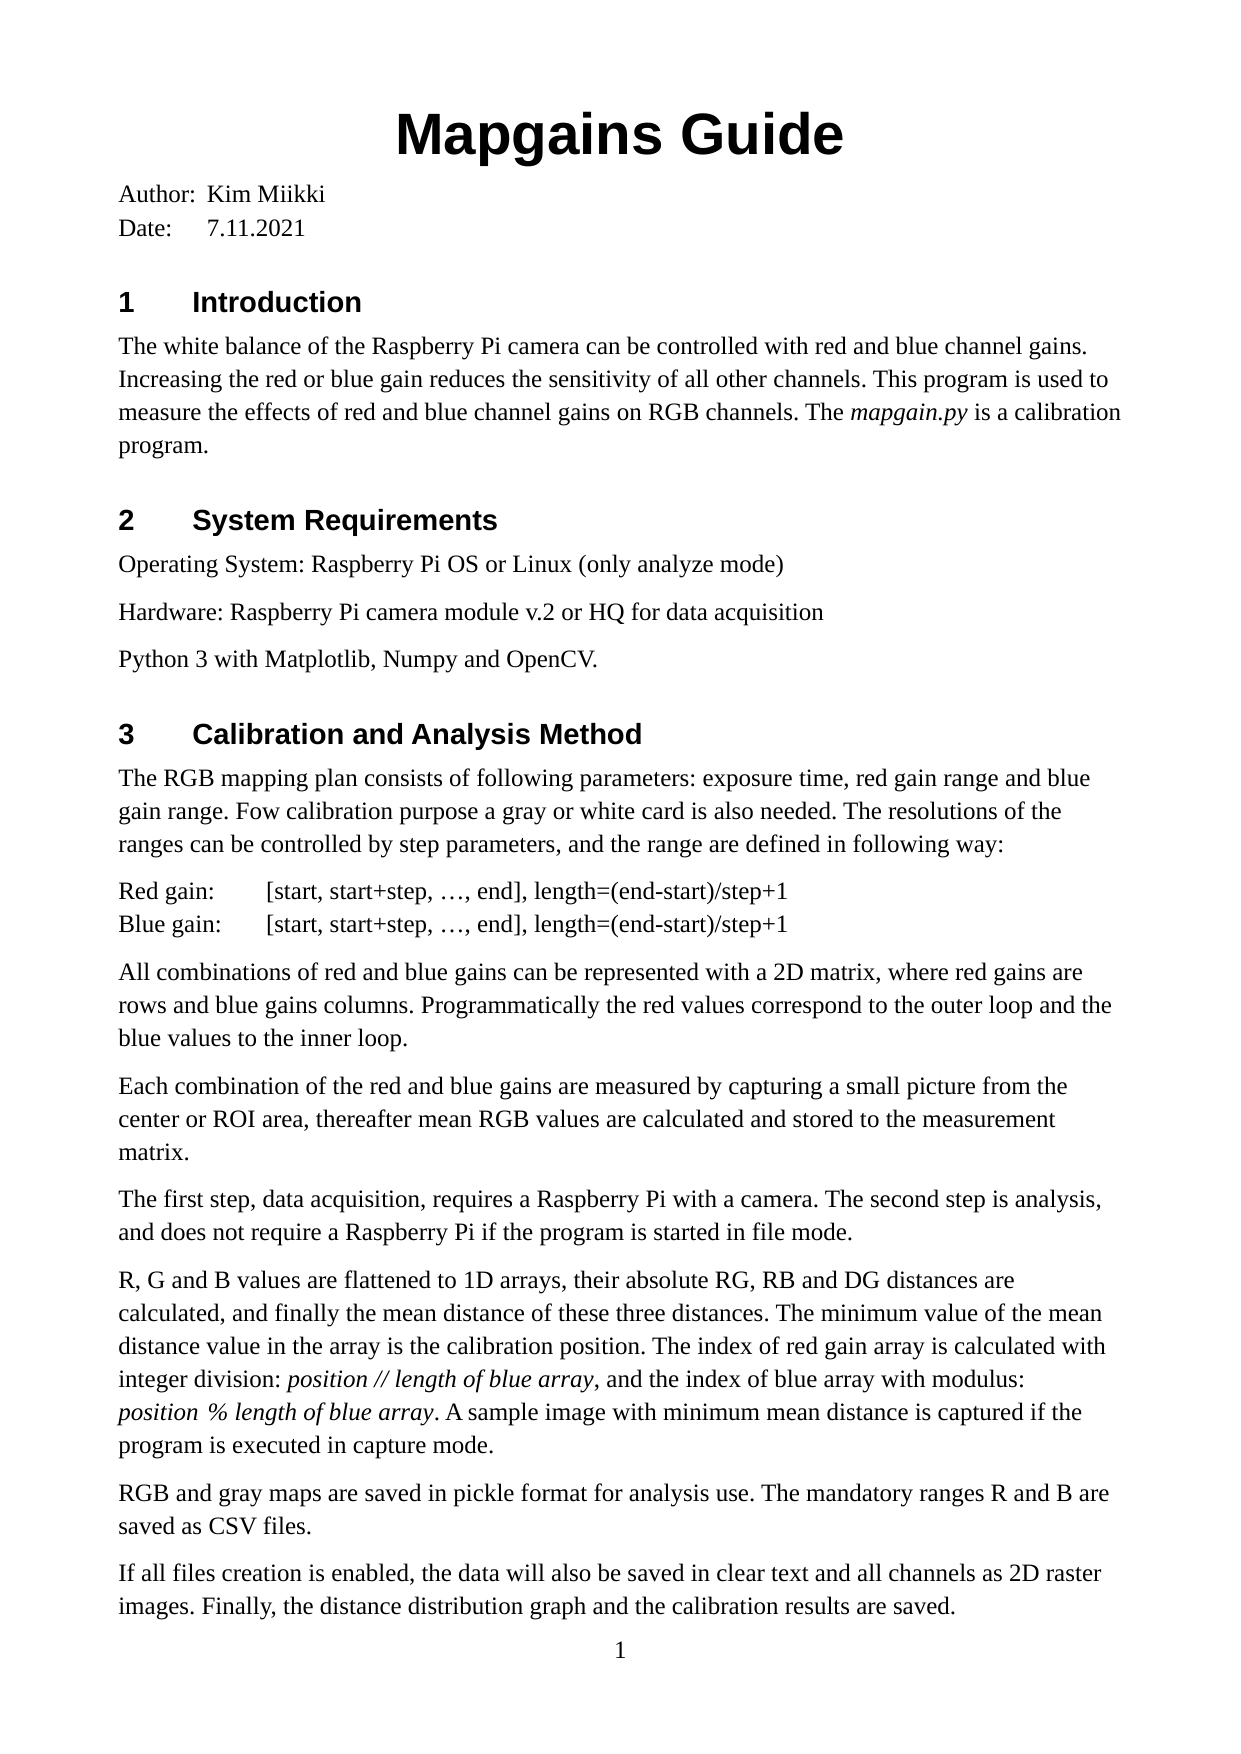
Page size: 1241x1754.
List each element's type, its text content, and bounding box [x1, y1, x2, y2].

text Author: Kim Miikki Date: 7.11.2021 [118, 179, 1122, 241]
subtitle Calibration and Analysis Method [118, 717, 1122, 750]
text All combinations of red and blue gains can be represented with a 2D matrix, where red gains are rows and blue gains columns. Programmatically the red values correspond to the outer loop and the blue values to the inner loop. [118, 957, 1122, 1052]
text Hardware: Raspberry Pi camera module v.2 or HQ for data acquisition [118, 597, 1122, 625]
text R, G and B values are flattened to 1D arrays, their absolute RG, RB and DG distances are calculated, and finally the mean distance of these three distances. The minimum value of the mean distance value in the array is the calibration position. The index of red gain array is calculated with integer division: position // length of blue array, and the index of blue array with modulus: position % length of blue array. A sample image with minimum mean distance is captured if the program is executed in capture mode. [118, 1265, 1122, 1459]
text The RGB mapping plan consists of following parameters: exposure time, red gain range and blue gain range. Fow calibration purpose a gray or white card is also needed. The resolutions of the ranges can be controlled by step parameters, and the range are defined in following way: [118, 763, 1122, 858]
text The first step, data acquisition, requires a Raspberry Pi with a camera. The second step is analysis, and does not require a Raspberry Pi if the program is started in file mode. [118, 1184, 1122, 1246]
text If all files creation is enabled, the data will also be saved in clear text and all channels as 2D raster images. Finally, the distance distribution graph and the calibration results are saved. [118, 1558, 1122, 1620]
text Python 3 with Matplotlib, Numpy and OpenCV. [118, 644, 1122, 673]
text Operating System: Raspberry Pi OS or Linux (only analyze mode) [118, 549, 1122, 578]
title Mapgains Guide [118, 100, 1122, 167]
text Each combination of the red and blue gains are measured by capturing a small picture from the center or ROI area, thereafter mean RGB values are calculated and stored to the measurement matrix. [118, 1071, 1122, 1166]
text The white balance of the Raspberry Pi camera can be controlled with red and blue channel gains. Increasing the red or blue gain reduces the sensitivity of all other channels. This program is used to measure the effects of red and blue channel gains on RGB channels. The mapgain.py is a calibration program. [118, 331, 1122, 459]
text Red gain: [start, start+step, …, end], length=(end-start)/step+1 Blue gain: [start, start+step, …, end], length=(end-start)/step+1 [118, 876, 1122, 938]
subtitle Introduction [118, 285, 1122, 319]
text RGB and gray maps are saved in pickle format for analysis use. The mandatory ranges R and B are saved as CSV files. [118, 1478, 1122, 1539]
subtitle System Requirements [118, 503, 1122, 536]
